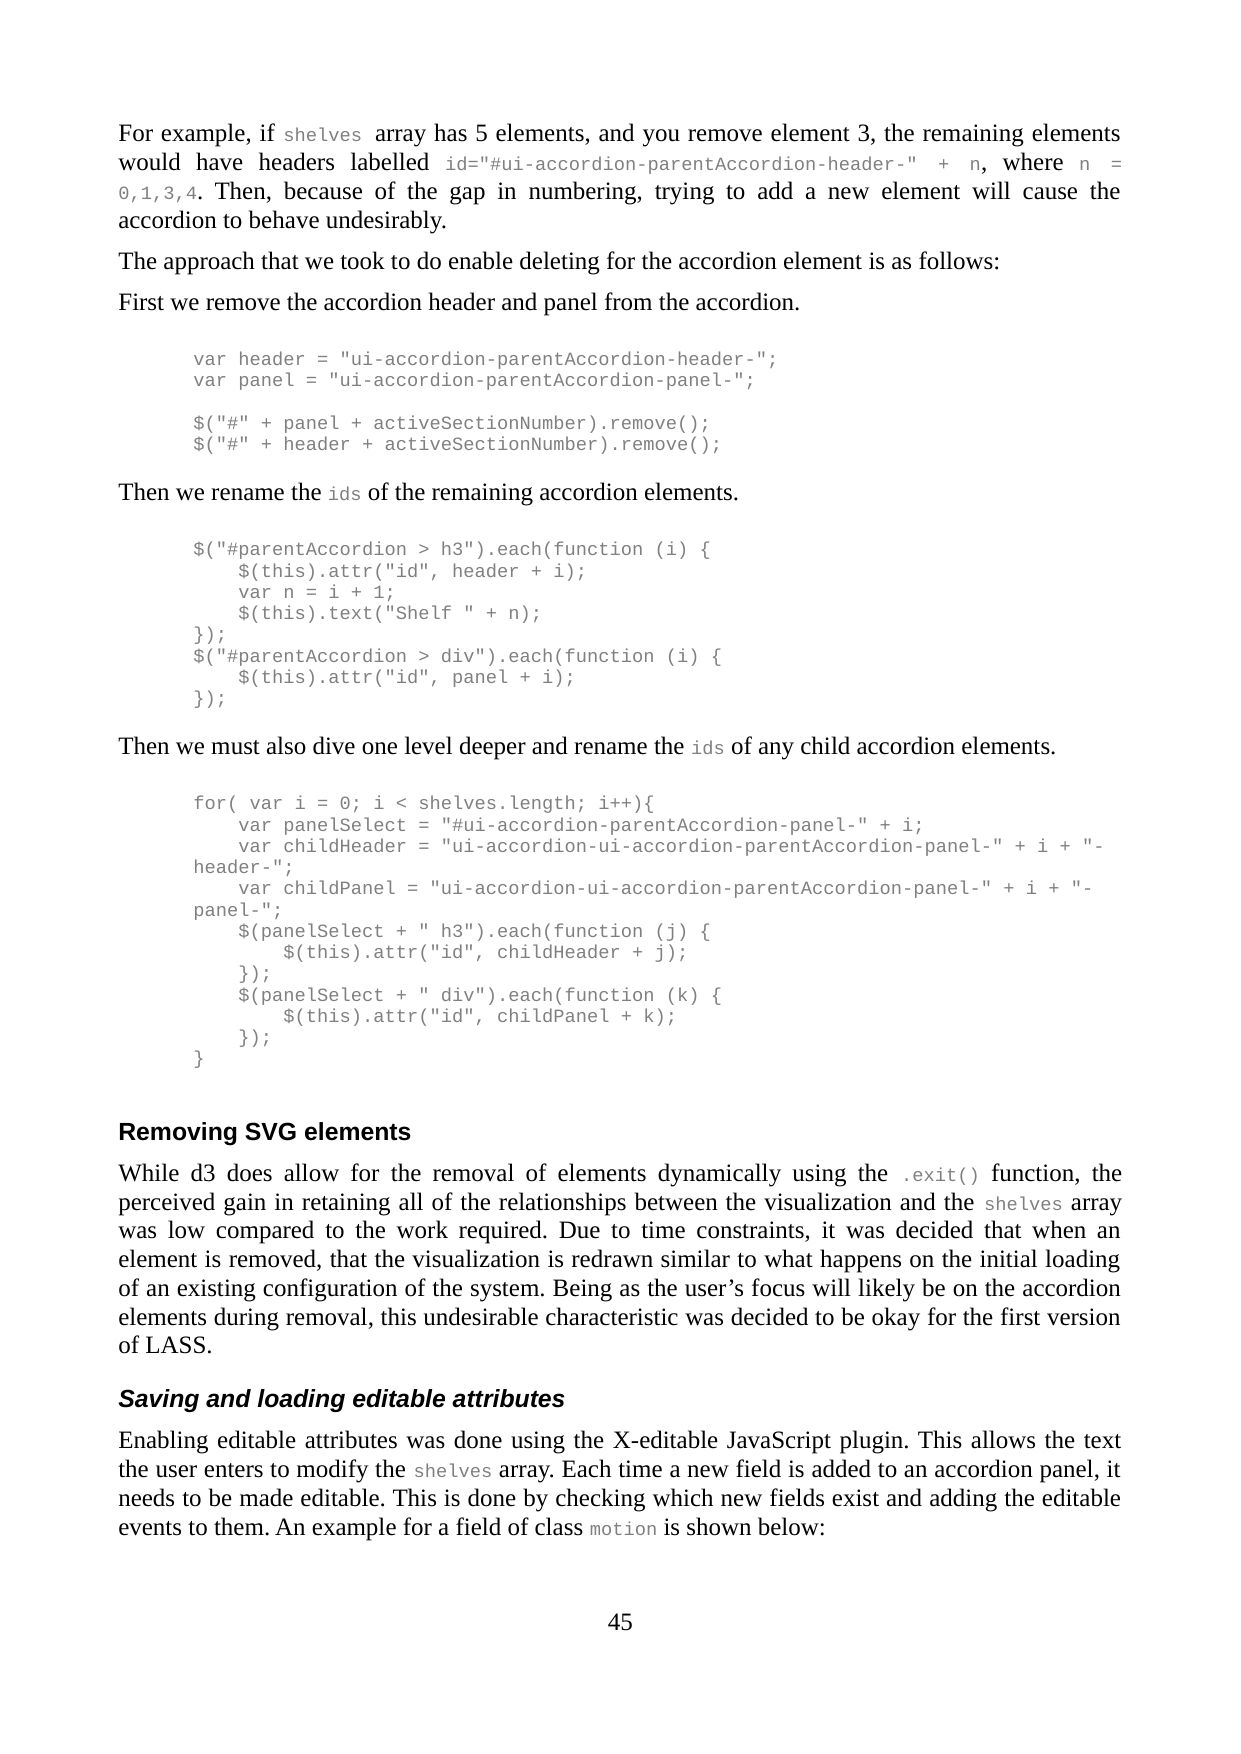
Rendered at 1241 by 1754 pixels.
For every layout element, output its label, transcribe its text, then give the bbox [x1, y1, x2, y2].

text First we remove the accordion header and panel from the accordion. [118, 287, 1122, 316]
text var n = i + 1; [193, 583, 1122, 604]
text Then we must also dive one level deeper and rename the ids of any child accordion elements. [118, 731, 1122, 760]
text $(this).attr("id", childPanel + k); [193, 1007, 1122, 1028]
text for( var i = 0; i < shelves.length; i++){ [193, 794, 1122, 815]
text Then we rename the ids of the remaining accordion elements. [118, 477, 1122, 506]
text For example, if shelves array has 5 elements, and you remove element 3, the remaining elements would have headers labelled id="#ui-accordion-parentAccordion-header-" + n, where n = 0,1,3,4. Then, because of the gap in numbering, trying to add a new element will cause the accordion to behave undesirably. [118, 118, 1122, 234]
text $(panelSelect + " div").each(function (k) { [193, 985, 1122, 1007]
text }); [193, 689, 1122, 710]
text }); [193, 964, 1122, 985]
text Enabling editable attributes was done using the X-editable JavaScript plugin. This allows the text the user enters to modify the shelves array. Each time a new field is added to an accordion panel, it needs to be made editable. This is done by checking which new fields exist and adding the editable events to them. An example for a field of class motion is shown below: [118, 1425, 1122, 1541]
text $("#" + header + activeSectionNumber).remove(); [193, 435, 1122, 456]
text $("#" + panel + activeSectionNumber).remove(); [193, 414, 1122, 435]
text $("#parentAccordion > h3").each(function (i) { [193, 540, 1122, 561]
text }); [193, 625, 1122, 646]
text $(this).attr("id", header + i); [193, 561, 1122, 583]
text var panelSelect = "#ui-accordion-parentAccordion-panel-" + i; [193, 815, 1122, 837]
text var childPanel = "ui-accordion-ui-accordion-parentAccordion-panel-" + i + "-panel-"; [193, 879, 1122, 922]
subtitle Removing SVG elements [118, 1117, 1122, 1145]
text $("#parentAccordion > div").each(function (i) { [193, 646, 1122, 668]
subtitle Saving and loading editable attributes [118, 1384, 1122, 1413]
text $(this).attr("id", childHeader + j); [193, 943, 1122, 964]
text var childHeader = "ui-accordion-ui-accordion-parentAccordion-panel-" + i + "-header-"; [193, 837, 1122, 879]
text $(this).text("Shelf " + n); [193, 604, 1122, 625]
text $(panelSelect + " h3").each(function (j) { [193, 922, 1122, 943]
text } [193, 1049, 1122, 1070]
text $(this).attr("id", panel + i); [193, 668, 1122, 689]
text The approach that we took to do enable deleting for the accordion element is as follows: [118, 246, 1122, 275]
text }); [193, 1028, 1122, 1049]
text var header = "ui-accordion-parentAccordion-header-"; [193, 350, 1122, 371]
text var panel = "ui-accordion-parentAccordion-panel-"; [193, 371, 1122, 392]
text While d3 does allow for the removal of elements dynamically using the .exit() function, the perceived gain in retaining all of the relationships between the visualization and the shelves array was low compared to the work required. Due to time constraints, it was decided that when an element is removed, that the visualization is redrawn similar to what happens on the initial loading of an existing configuration of the system. Being as the user’s focus will likely be on the accordion elements during removal, this undesirable characteristic was decided to be okay for the first version of LASS. [118, 1158, 1122, 1359]
